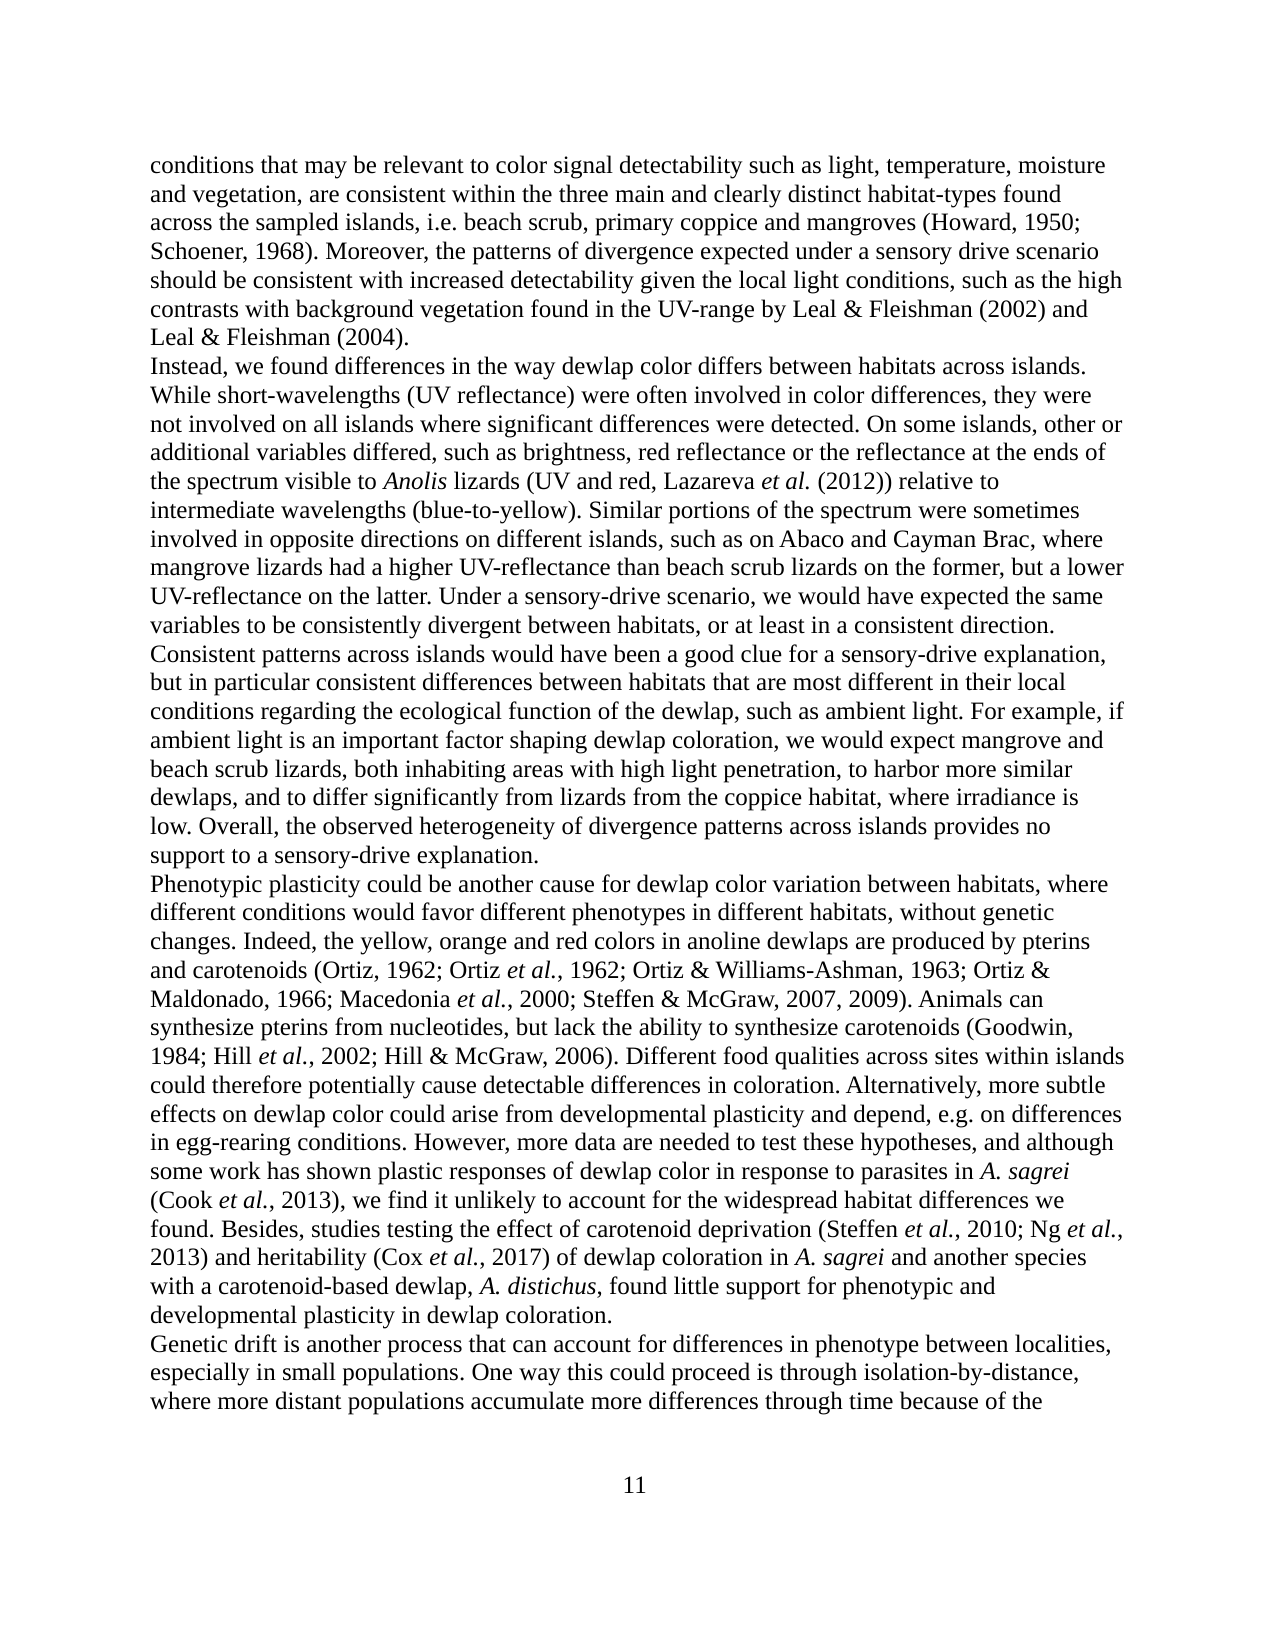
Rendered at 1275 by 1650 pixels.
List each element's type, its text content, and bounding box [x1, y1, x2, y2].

text conditions that may be relevant to color signal detectability such as light, temperature, moisture and vegetation, are consistent within the three main and clearly distinct habitat-types found across the sampled islands, i.e. beach scrub, primary coppice and mangroves (Howard, 1950; Schoener, 1968). Moreover, the patterns of divergence expected under a sensory drive scenario should be consistent with increased detectability given the local light conditions, such as the high contrasts with background vegetation found in the UV-range by Leal & Fleishman (2002) and Leal & Fleishman (2004). Instead, we found differences in the way dewlap color differs between habitats across islands. While short-wavelengths (UV reflectance) were often involved in color differences, they were not involved on all islands where significant differences were detected. On some islands, other or additional variables differed, such as brightness, red reflectance or the reflectance at the ends of the spectrum visible to Anolis lizards (UV and red, Lazareva et al. (2012)) relative to intermediate wavelengths (blue-to-yellow). Similar portions of the spectrum were sometimes involved in opposite directions on different islands, such as on Abaco and Cayman Brac, where mangrove lizards had a higher UV-reflectance than beach scrub lizards on the former, but a lower UV-reflectance on the latter. Under a sensory-drive scenario, we would have expected the same variables to be consistently divergent between habitats, or at least in a consistent direction. Consistent patterns across islands would have been a good clue for a sensory-drive explanation, but in particular consistent differences between habitats that are most different in their local conditions regarding the ecological function of the dewlap, such as ambient light. For example, if ambient light is an important factor shaping dewlap coloration, we would expect mangrove and beach scrub lizards, both inhabiting areas with high light penetration, to harbor more similar dewlaps, and to differ significantly from lizards from the coppice habitat, where irradiance is low. Overall, the observed heterogeneity of divergence patterns across islands provides no support to a sensory-drive explanation. Phenotypic plasticity could be another cause for dewlap color variation between habitats, where different conditions would favor different phenotypes in different habitats, without genetic changes. Indeed, the yellow, orange and red colors in anoline dewlaps are produced by pterins and carotenoids (Ortiz, 1962; Ortiz et al., 1962; Ortiz & Williams-Ashman, 1963; Ortiz & Maldonado, 1966; Macedonia et al., 2000; Steffen & McGraw, 2007, 2009). Animals can synthesize pterins from nucleotides, but lack the ability to synthesize carotenoids (Goodwin, 1984; Hill et al., 2002; Hill & McGraw, 2006). Different food qualities across sites within islands could therefore potentially cause detectable differences in coloration. Alternatively, more subtle effects on dewlap color could arise from developmental plasticity and depend, e.g. on differences in egg-rearing conditions. However, more data are needed to test these hypotheses, and although some work has shown plastic responses of dewlap color in response to parasites in A. sagrei (Cook et al., 2013), we find it unlikely to account for the widespread habitat differences we found. Besides, studies testing the effect of carotenoid deprivation (Steffen et al., 2010; Ng et al., 2013) and heritability (Cox et al., 2017) of dewlap coloration in A. sagrei and another species with a carotenoid-based dewlap, A. distichus, found little support for phenotypic and developmental plasticity in dewlap coloration. Genetic drift is another process that can account for differences in phenotype between localities, especially in small populations. One way this could proceed is through isolation-by-distance, where more distant populations accumulate more differences through time because of the [150, 150, 1125, 1415]
